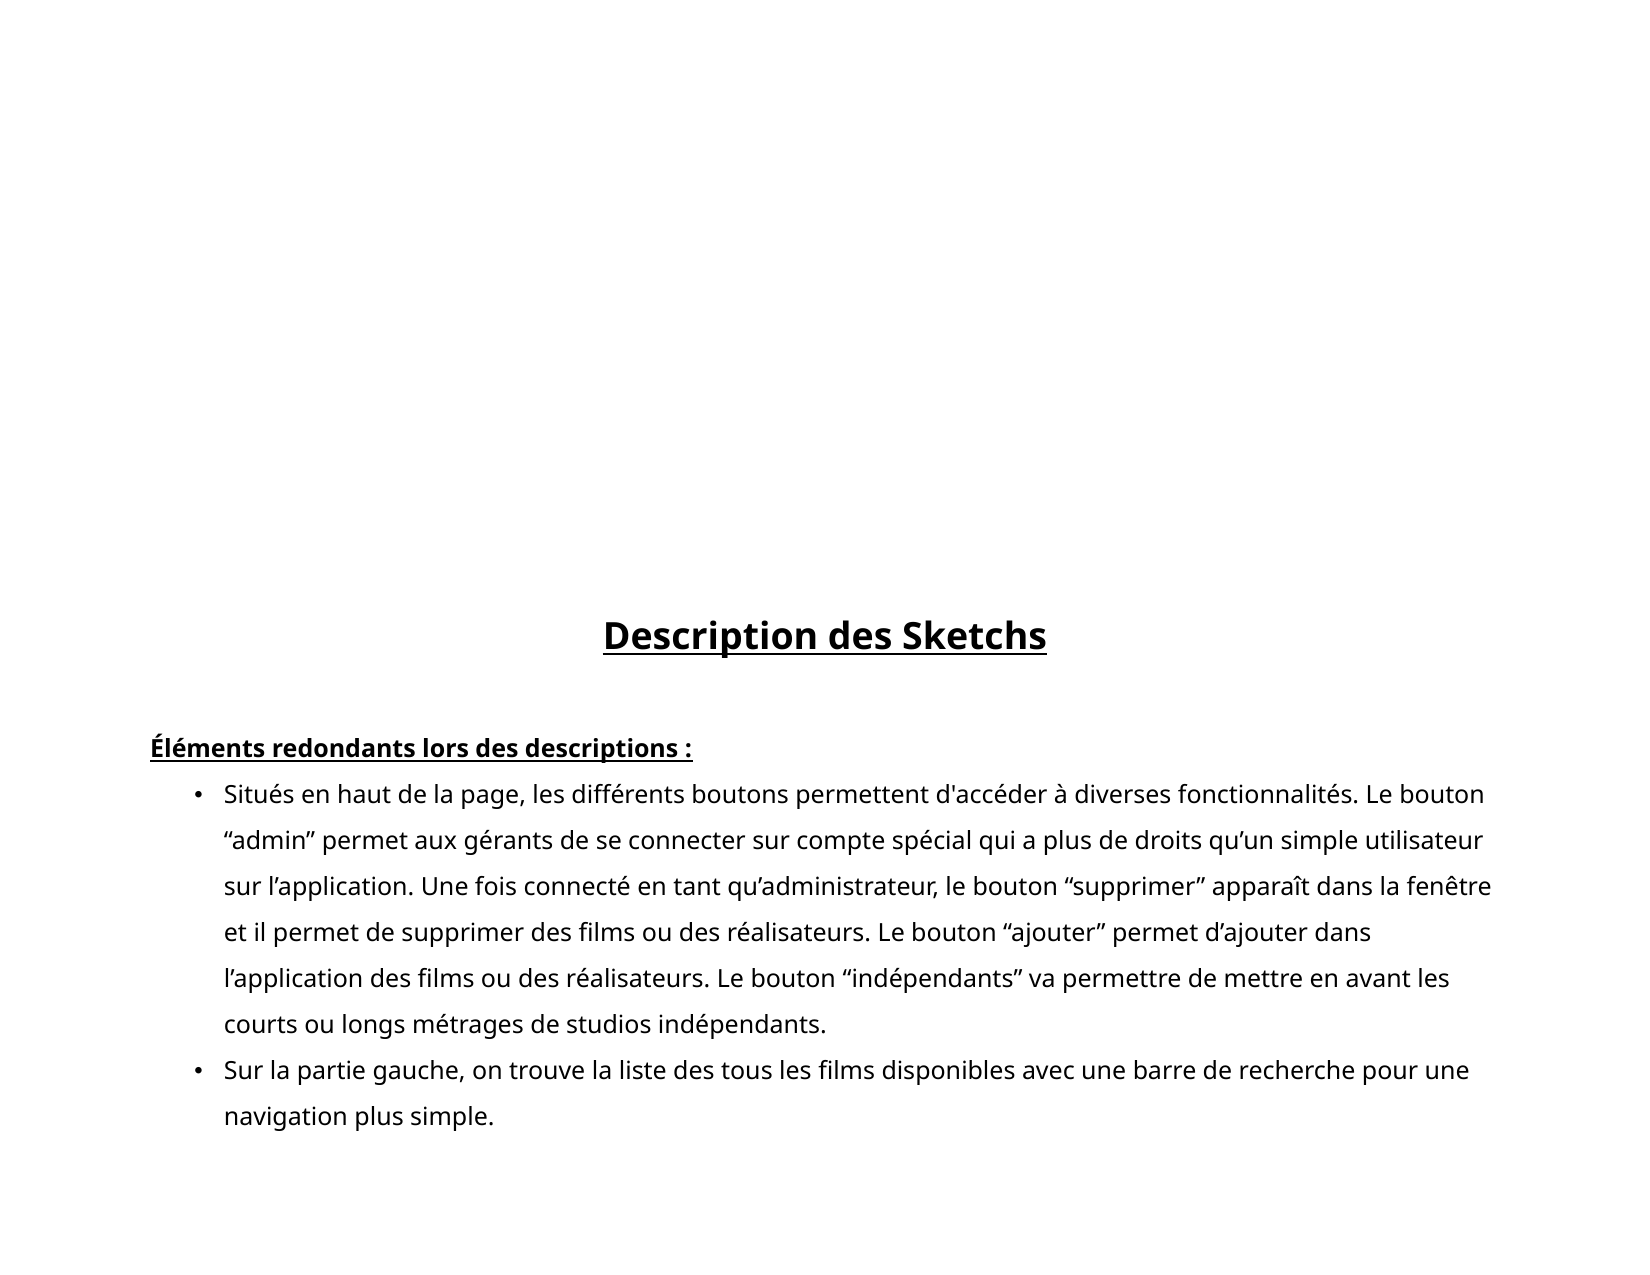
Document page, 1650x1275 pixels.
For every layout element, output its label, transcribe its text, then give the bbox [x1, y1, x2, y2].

text Description des Sketchs [150, 609, 1500, 660]
list Sur la partie gauche, on trouve la liste des tous les films disponibles avec une barre de recherche pour une navigation plus simple. [194, 1053, 1500, 1133]
list Situés en haut de la page, les différents boutons permettent d'accéder à diverses fonctionnalités. Le bouton “admin” permet aux gérants de se connecter sur compte spécial qui a plus de droits qu’un simple utilisateur sur l’application. Une fois connecté en tant qu’administrateur, le bouton “supprimer” apparaît dans la fenêtre et il permet de supprimer des films ou des réalisateurs. Le bouton “ajouter” permet d’ajouter dans l’application des films ou des réalisateurs. Le bouton “indépendants” va permettre de mettre en avant les courts ou longs métrages de studios indépendants. [194, 777, 1500, 1041]
text Éléments redondants lors des descriptions : [150, 731, 1500, 765]
